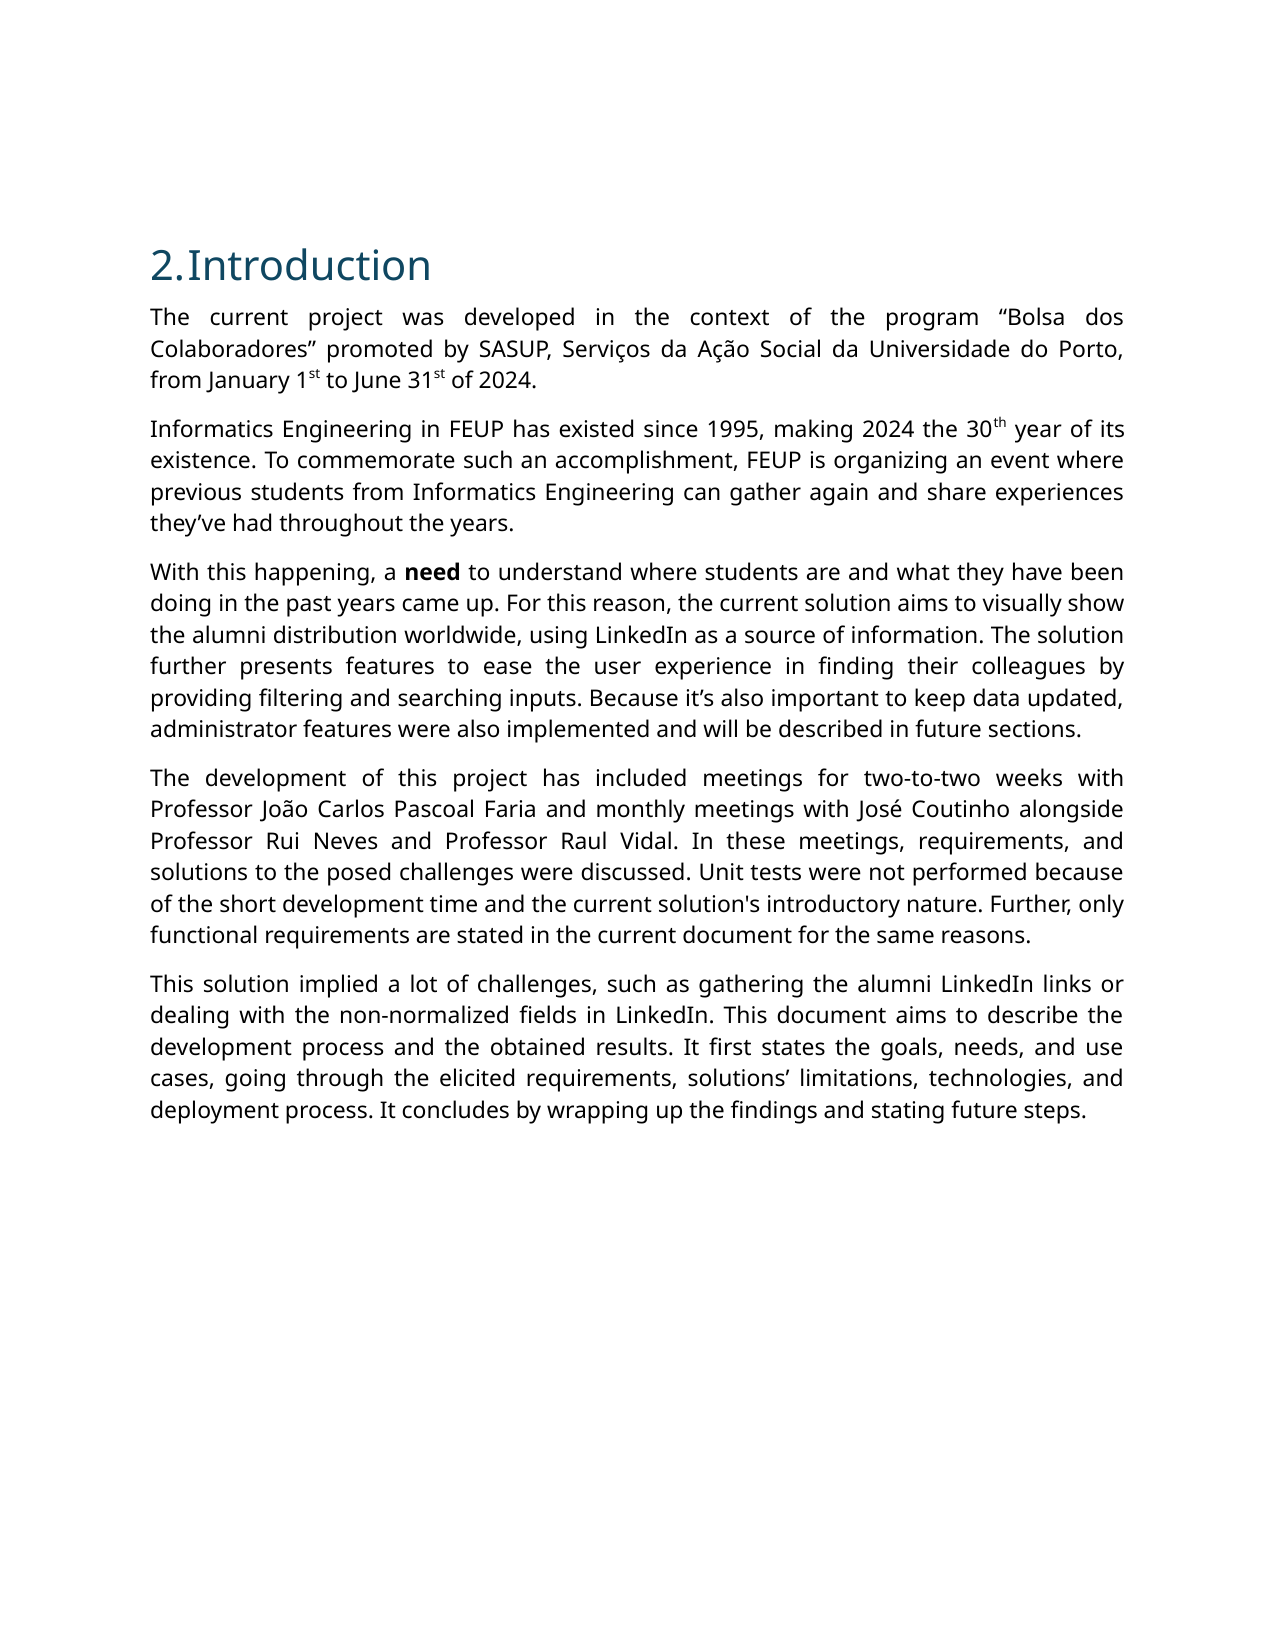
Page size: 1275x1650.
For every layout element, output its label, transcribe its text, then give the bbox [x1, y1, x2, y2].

subtitle Introduction [150, 236, 1125, 292]
text With this happening, a need to understand where students are and what they have been doing in the past years came up. For this reason, the current solution aims to visually show the alumni distribution worldwide, using LinkedIn as a source of information. The solution further presents features to ease the user experience in finding their colleagues by providing filtering and searching inputs. Because it’s also important to keep data updated, administrator features were also implemented and will be described in future sections. [150, 556, 1125, 745]
text This solution implied a lot of challenges, such as gathering the alumni LinkedIn links or dealing with the non-normalized fields in LinkedIn. This document aims to describe the development process and the obtained results. It first states the goals, needs, and use cases, going through the elicited requirements, solutions’ limitations, technologies, and deployment process. It concludes by wrapping up the findings and stating future steps. [150, 968, 1125, 1125]
text Informatics Engineering in FEUP has existed since 1995, making 2024 the 30th year of its existence. To commemorate such an accomplishment, FEUP is organizing an event where previous students from Informatics Engineering can gather again and share experiences they’ve had throughout the years. [150, 413, 1125, 539]
text The development of this project has included meetings for two-to-two weeks with Professor João Carlos Pascoal Faria and monthly meetings with José Coutinho alongside Professor Rui Neves and Professor Raul Vidal. In these meetings, requirements, and solutions to the posed challenges were discussed. Unit tests were not performed because of the short development time and the current solution's introductory nature. Further, only functional requirements are stated in the current document for the same reasons. [150, 762, 1125, 951]
text The current project was developed in the context of the program “Bolsa dos Colaboradores” promoted by SASUP, Serviços da Ação Social da Universidade do Porto, from January 1st to June 31st of 2024. [150, 301, 1125, 396]
